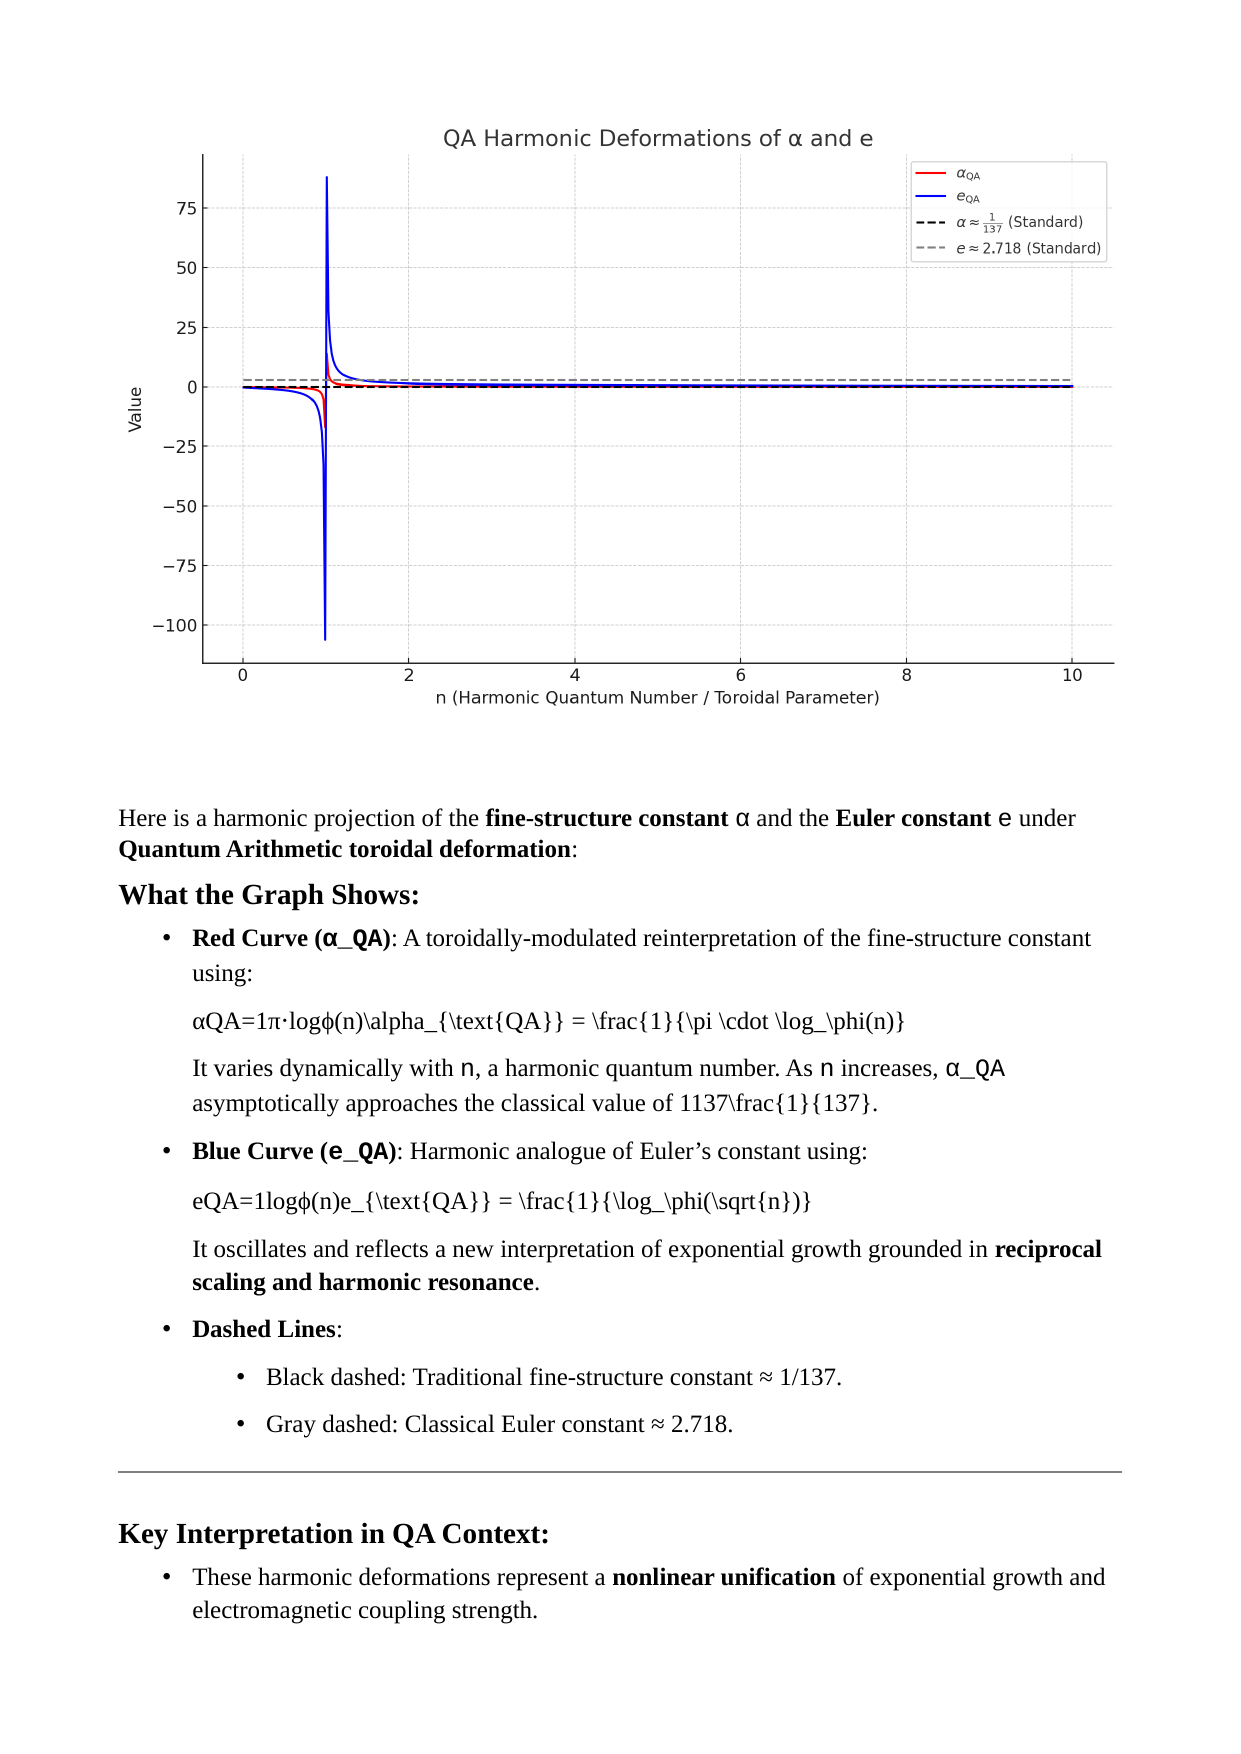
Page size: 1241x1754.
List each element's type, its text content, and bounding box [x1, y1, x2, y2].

list eQA=1log⁡ϕ(n)e_{\text{QA}} = \frac{1}{\log_\phi(\sqrt{n})} [162, 1186, 1122, 1215]
list αQA=1π⋅log⁡ϕ(n)\alpha_{\text{QA}} = \frac{1}{\pi \cdot \log_\phi(n)} [162, 1006, 1122, 1034]
list Gray dashed: Classical Euler constant ≈ 2.718. [236, 1409, 1122, 1438]
subtitle What the Graph Shows: [118, 877, 1122, 911]
subtitle Key Interpretation in QA Context: [118, 1516, 1122, 1549]
list Blue Curve (e_QA): Harmonic analogue of Euler’s constant using: [162, 1136, 1122, 1167]
list It oscillates and reflects a new interpretation of exponential growth grounded in reciprocal scaling and harmonic resonance. [162, 1234, 1122, 1296]
list These harmonic deformations represent a nonlinear unification of exponential growth and electromagnetic coupling strength. [162, 1562, 1122, 1624]
list Black dashed: Traditional fine-structure constant ≈ 1/137. [236, 1362, 1122, 1391]
text Here is a harmonic projection of the fine-structure constant α and the Euler constant e under Quantum Arithmetic toroidal deformation: [118, 717, 1122, 862]
list Red Curve (α_QA): A toroidally-modulated reinterpretation of the fine-structure constant using: [162, 923, 1122, 987]
list It varies dynamically with n, a harmonic quantum number. As n increases, α_QA asymptotically approaches the classical value of 1137\frac{1}{137}. [162, 1053, 1122, 1117]
picture [118, 118, 1123, 717]
list Dashed Lines: [162, 1314, 1122, 1343]
